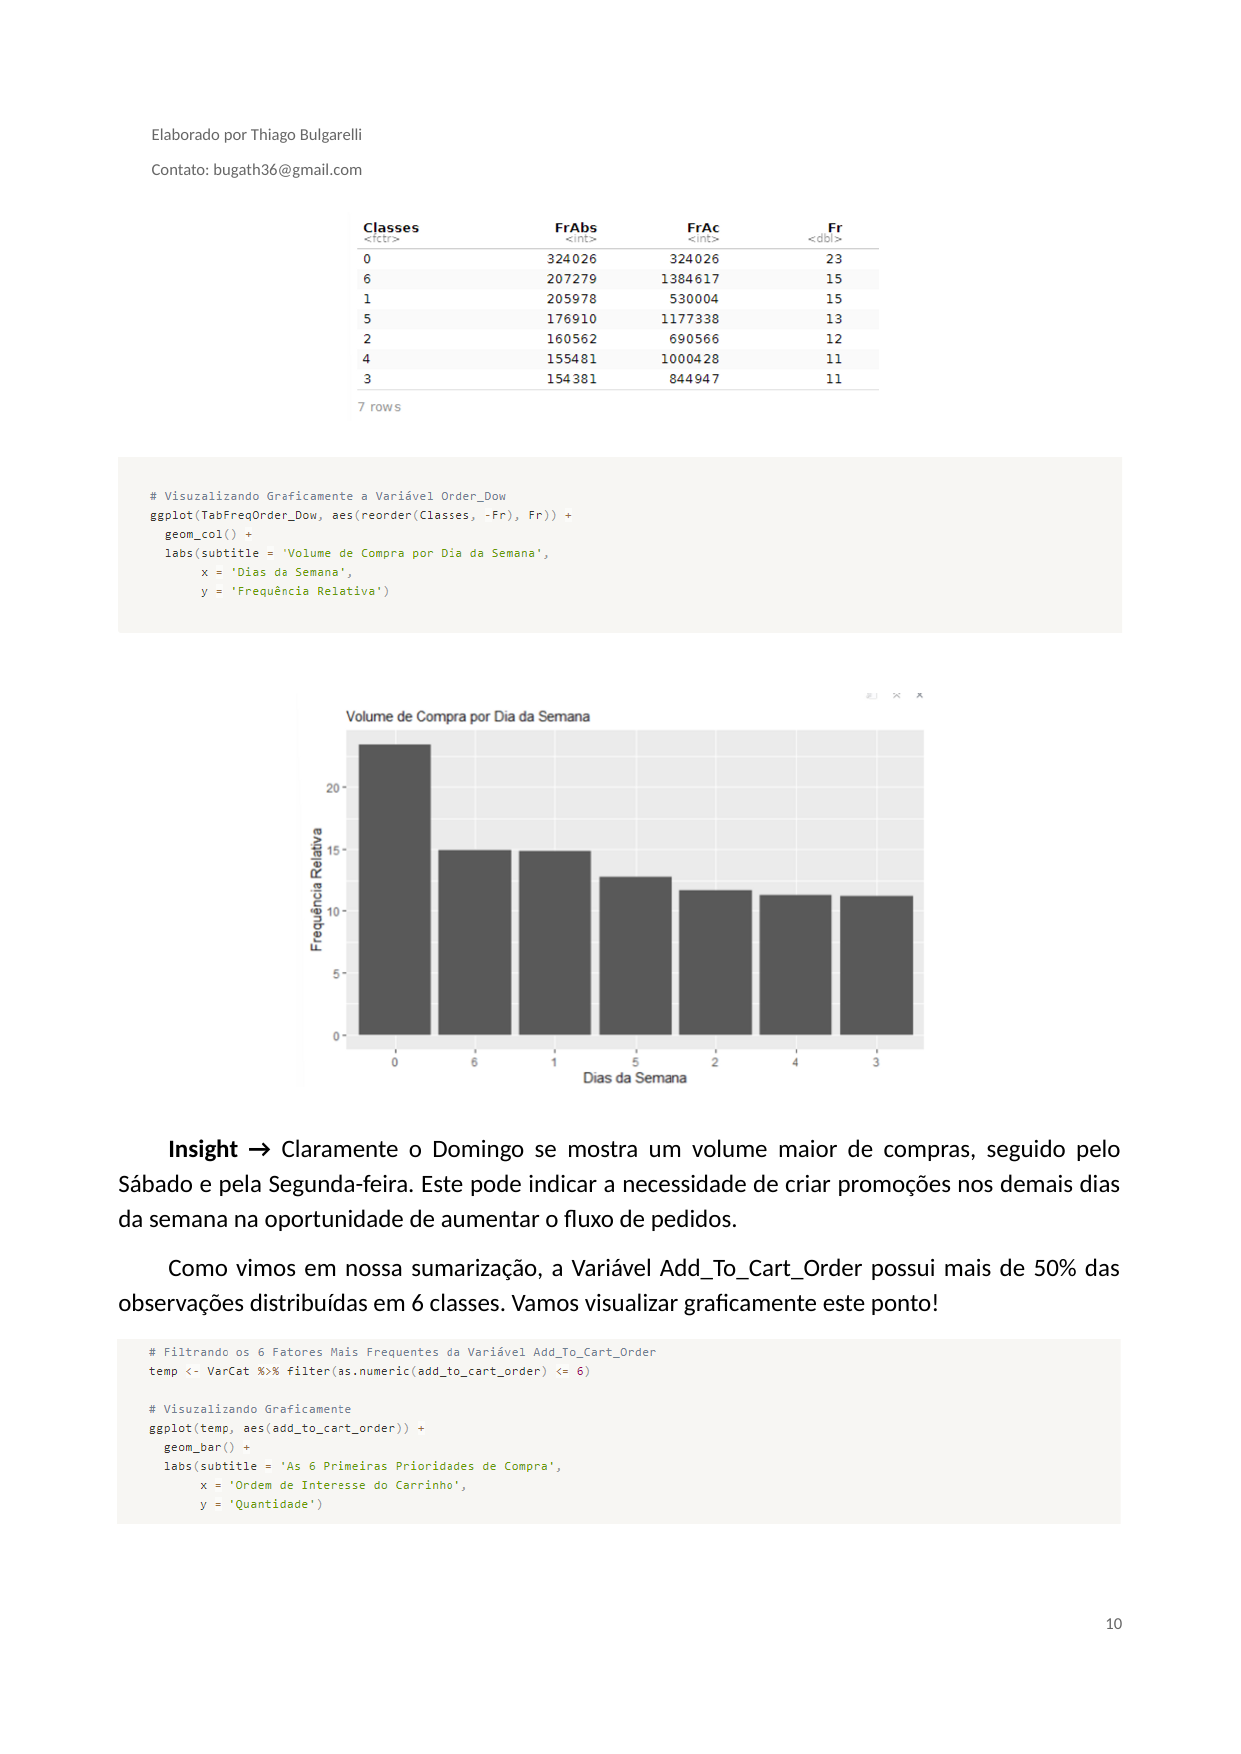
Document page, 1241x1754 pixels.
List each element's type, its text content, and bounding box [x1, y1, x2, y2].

picture [345, 209, 895, 426]
text Como vimos em nossa sumarização, a Variável Add_To_Cart_Order possui mais de 50% das observações distribuídas em 6 classes. Vamos visualizar graficamente este ponto! [118, 1253, 1122, 1318]
picture [118, 457, 1123, 633]
picture [116, 1339, 1121, 1524]
picture [295, 686, 946, 1087]
text Insight → Claramente o Domingo se mostra um volume maior de compras, seguido pelo Sábado e pela Segunda-feira. Este pode indicar a necessidade de criar promoções nos demais dias da semana na oportunidade de aumentar o fluxo de pedidos. [118, 1133, 1122, 1233]
